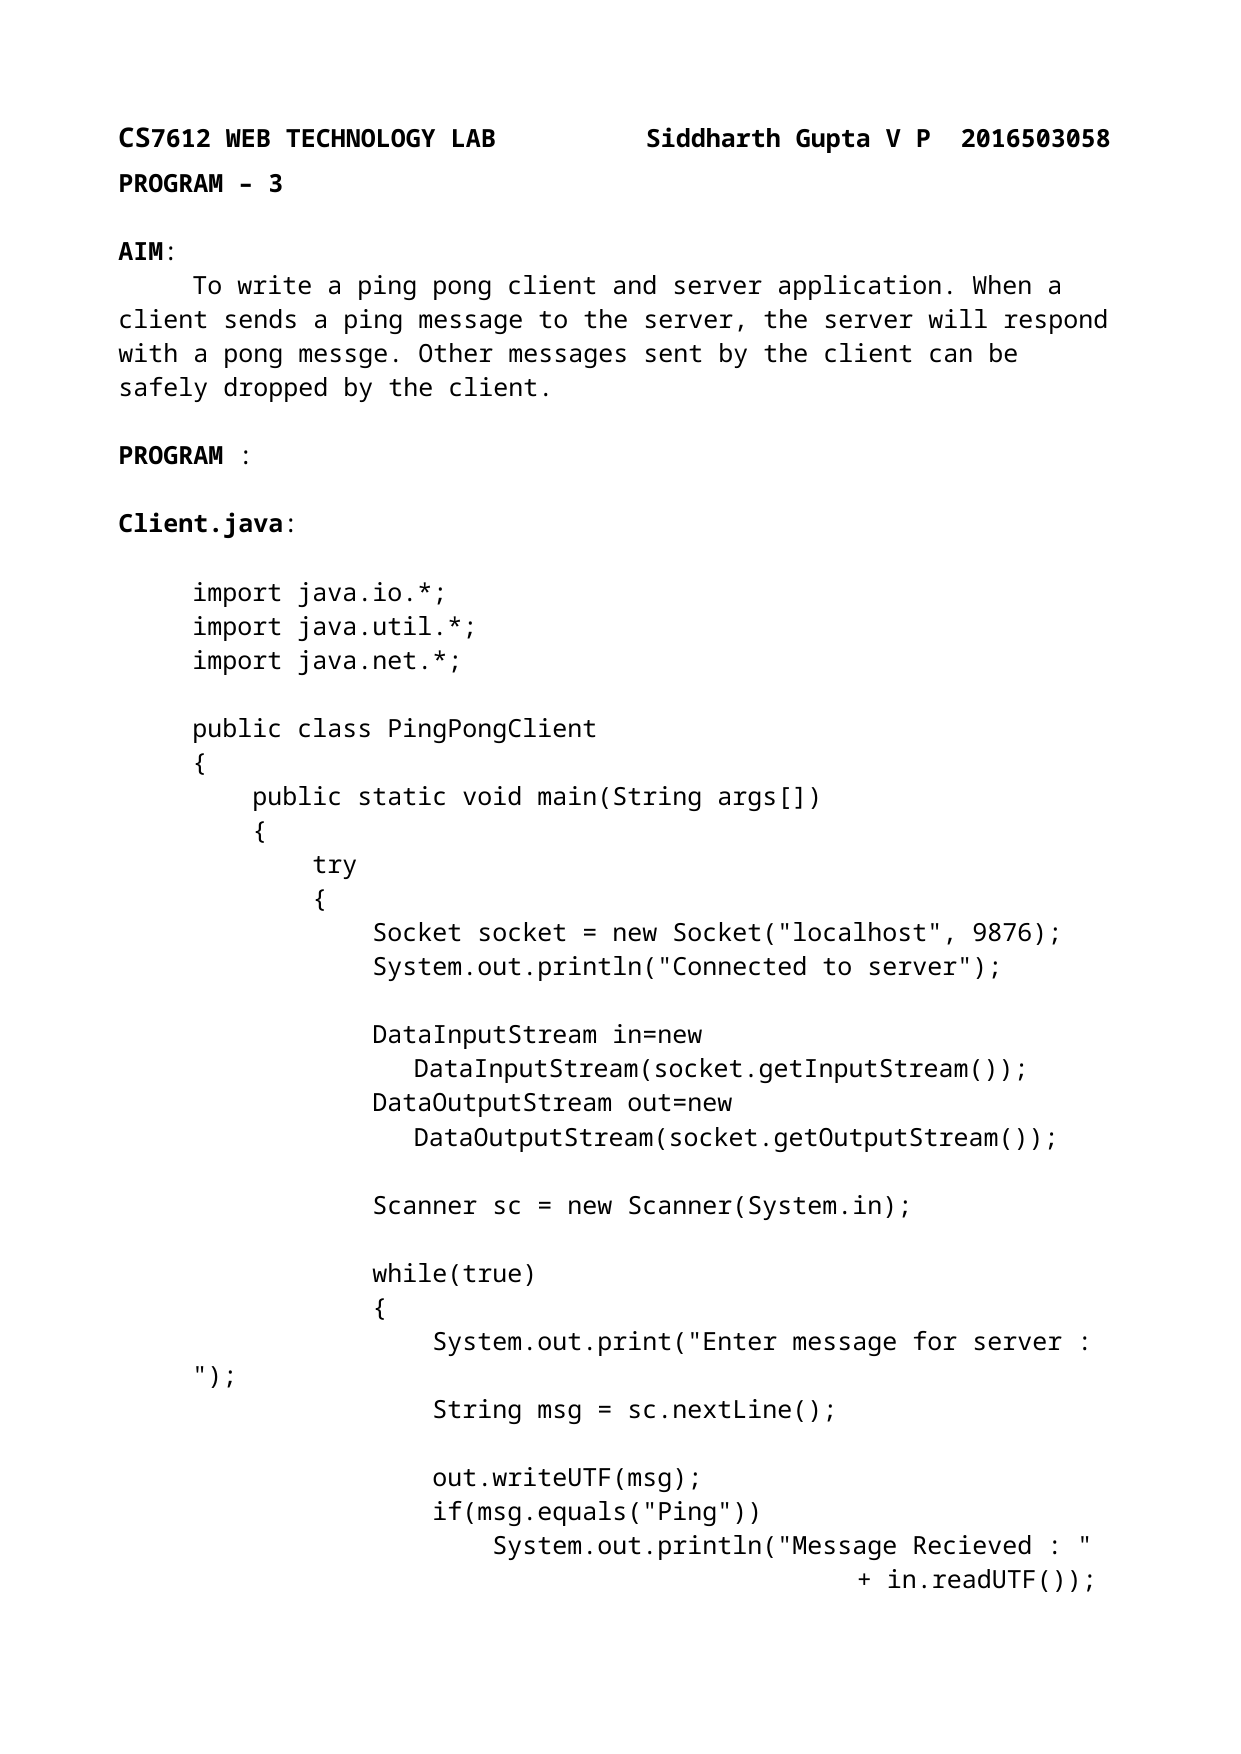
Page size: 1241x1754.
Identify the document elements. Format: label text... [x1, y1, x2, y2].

text import java.util.*; [192, 608, 1122, 642]
text { [192, 813, 1122, 847]
text String msg = sc.nextLine(); [192, 1392, 1122, 1426]
text { [192, 1289, 1122, 1323]
text out.writeUTF(msg); [192, 1460, 1122, 1494]
text import java.net.*; [192, 642, 1122, 676]
text PROGRAM : [118, 404, 1122, 472]
text Socket socket = new Socket("localhost", 9876); [192, 915, 1122, 949]
text if(msg.equals("Ping")) [192, 1494, 1122, 1528]
text import java.io.*; [192, 574, 1122, 608]
text PROGRAM – 3 [118, 165, 1122, 199]
text DataInputStream in=new DataInputStream(socket.getInputStream()); [192, 1017, 1122, 1085]
text DataOutputStream out=new DataOutputStream(socket.getOutputStream()); [192, 1085, 1122, 1153]
text To write a ping pong client and server application. When a client sends a ping message to the server, the server will respond with a pong messge. Other messages sent by the client can be safely dropped by the client. [118, 268, 1122, 404]
text { [192, 881, 1122, 915]
text public class PingPongClient [192, 710, 1122, 744]
text public static void main(String args[]) [192, 778, 1122, 813]
text System.out.print("Enter message for server : "); [192, 1323, 1122, 1392]
text AIM: [118, 233, 1122, 268]
text try [192, 847, 1122, 881]
text Client.java: [118, 506, 1122, 540]
text { [192, 744, 1122, 778]
text while(true) [192, 1255, 1122, 1289]
text System.out.println("Message Recieved : " + in.readUTF()); [192, 1528, 1122, 1596]
text Scanner sc = new Scanner(System.in); [192, 1187, 1122, 1221]
text System.out.println("Connected to server"); [192, 949, 1122, 983]
